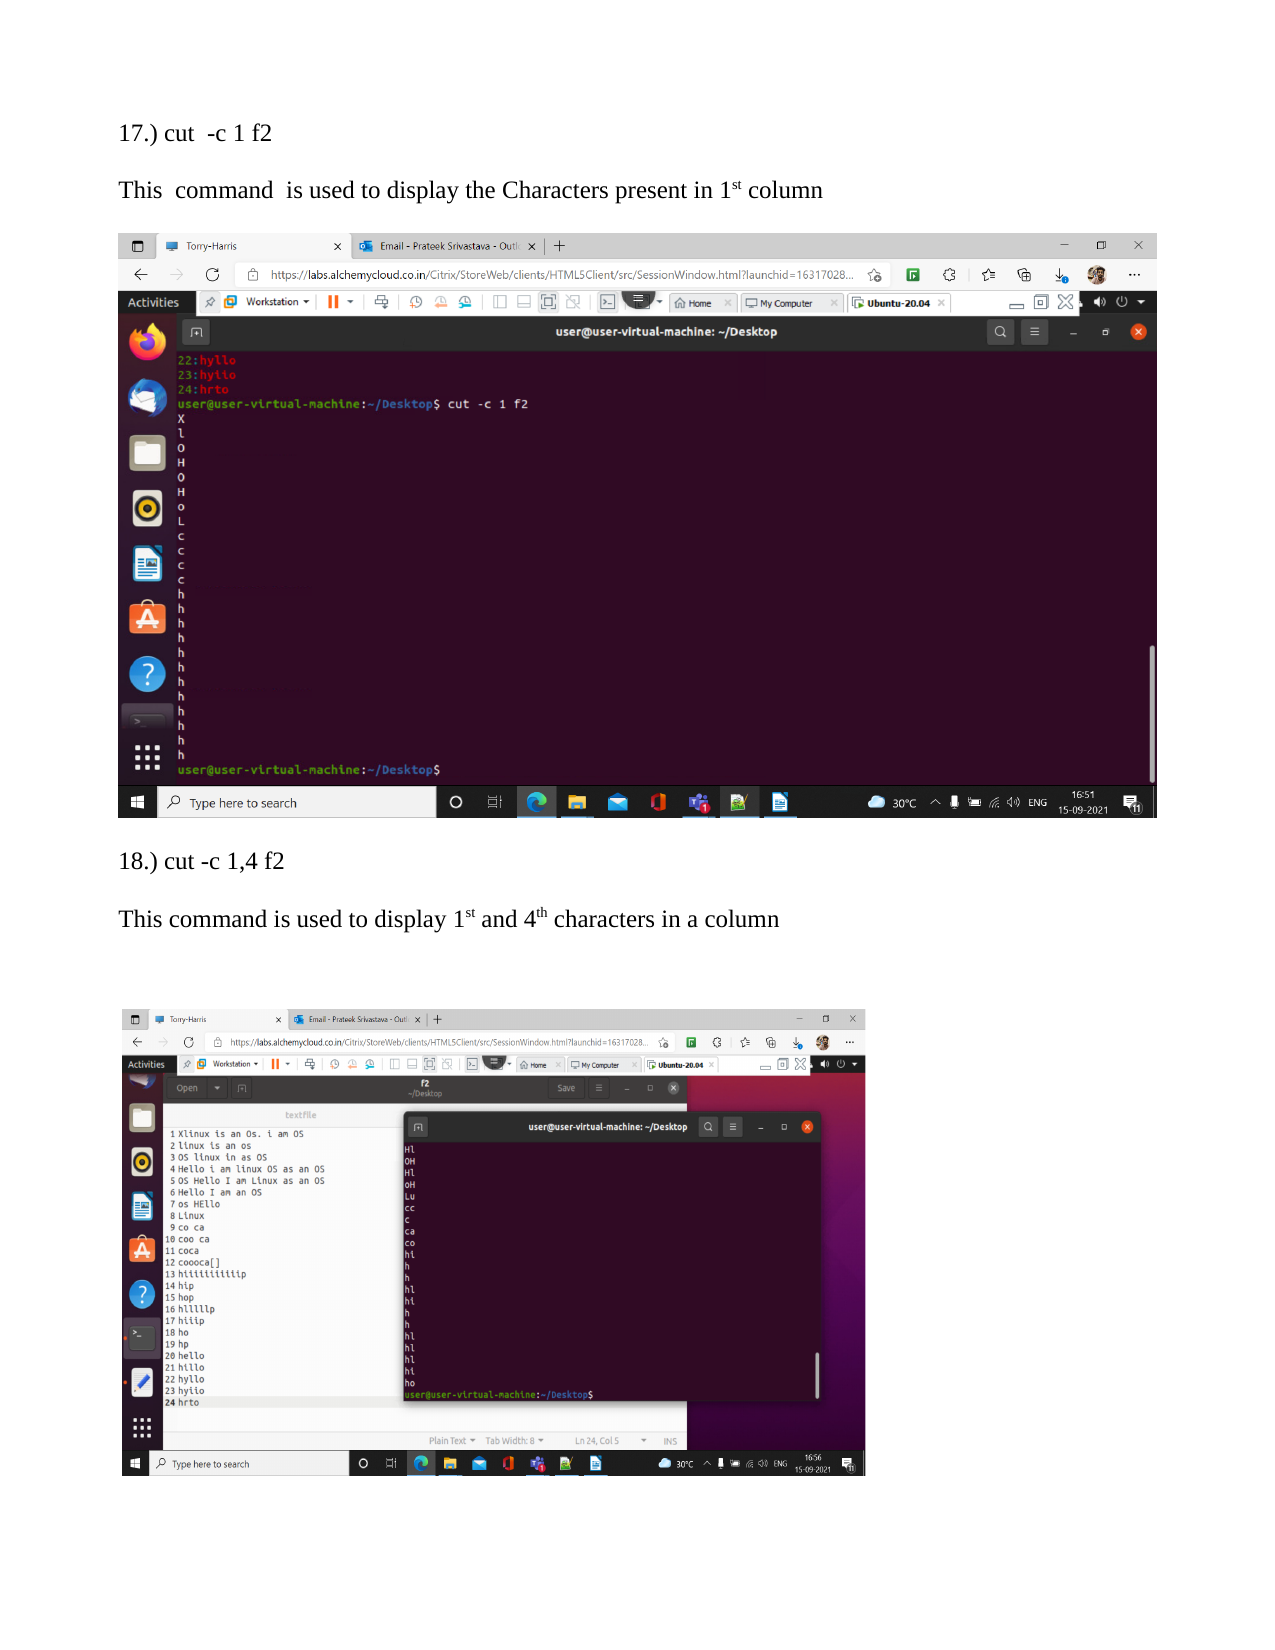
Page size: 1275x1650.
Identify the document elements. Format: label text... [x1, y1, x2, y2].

picture [122, 1009, 866, 1476]
picture [118, 233, 1157, 818]
text This command is used to display the Characters present in 1st column [118, 176, 1157, 204]
text 17.) cut -c 1 f2 [118, 118, 1157, 147]
text This command is used to display 1st and 4th characters in a column [118, 904, 1157, 932]
text 18.) cut -c 1,4 f2 [118, 846, 1157, 875]
